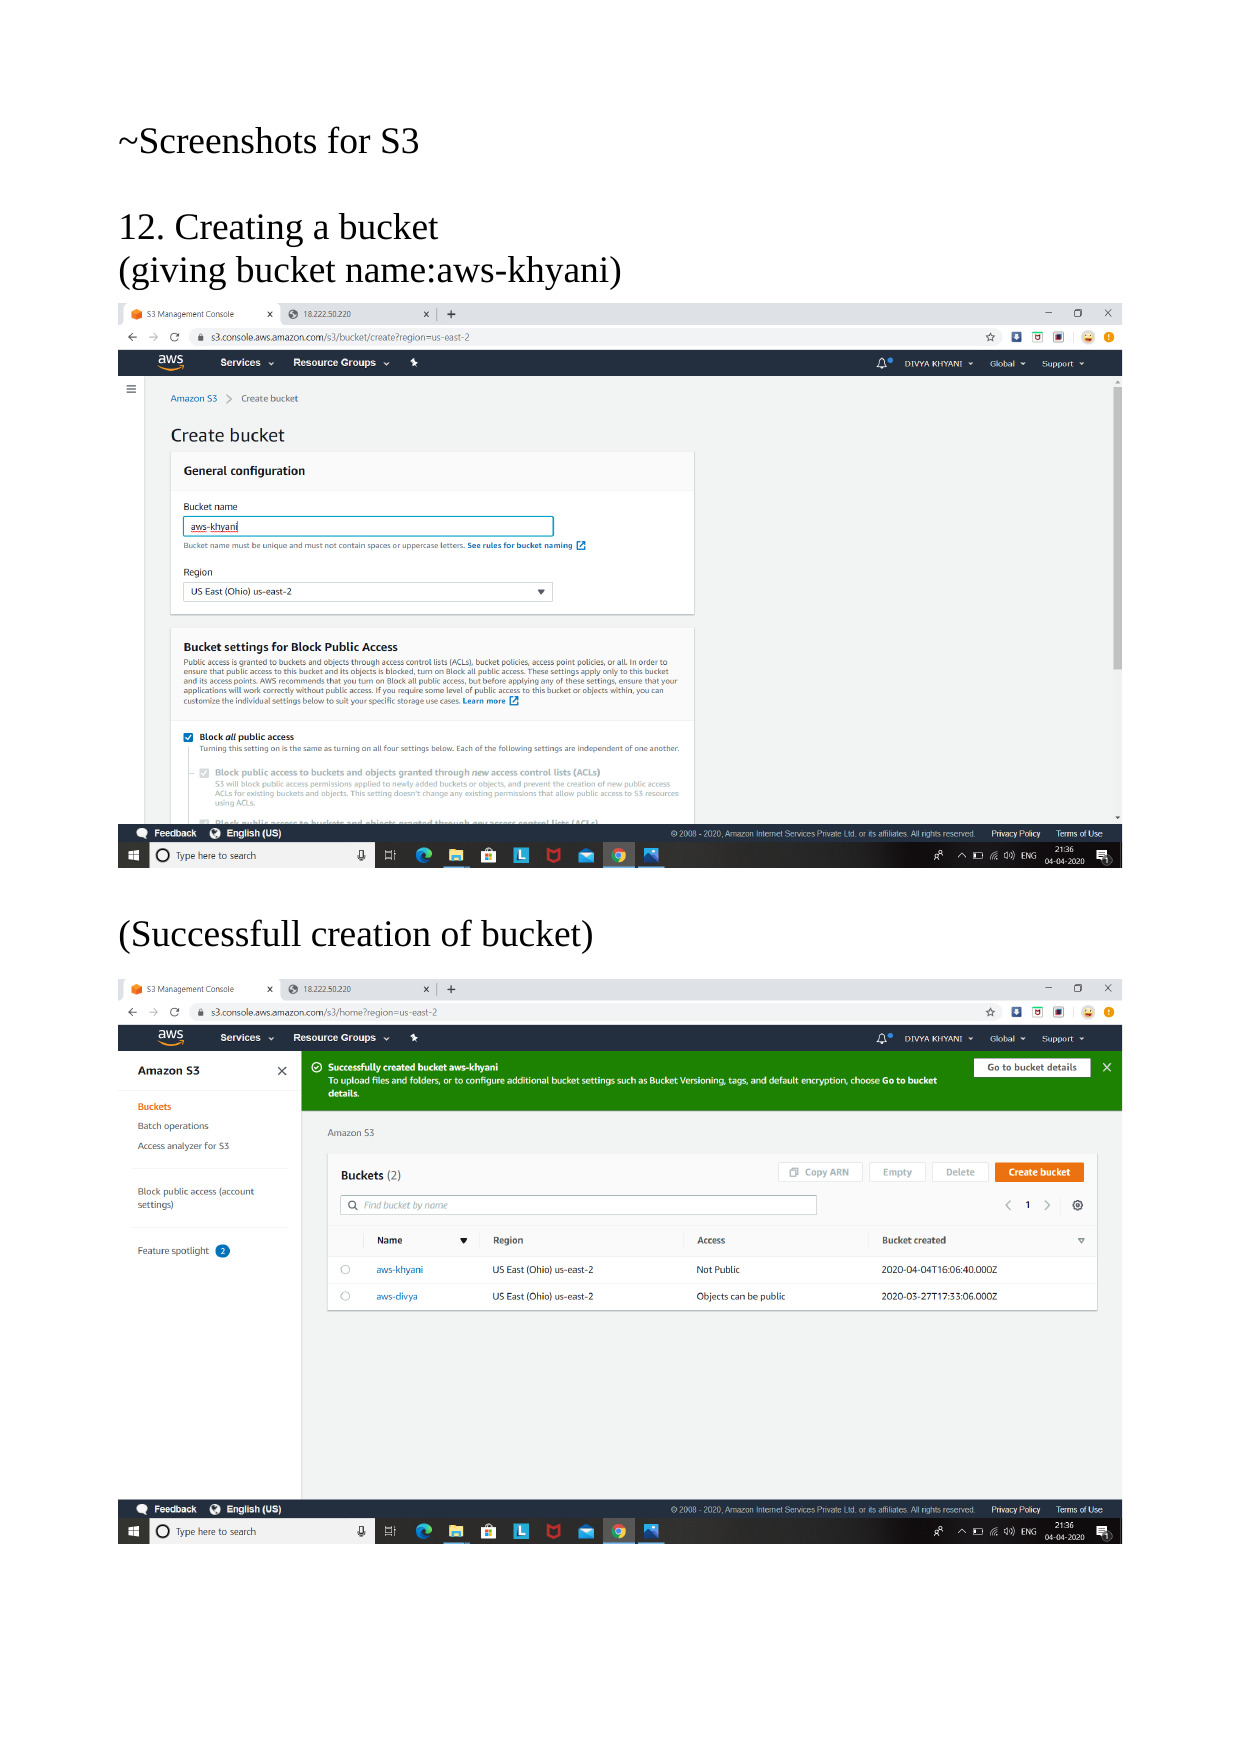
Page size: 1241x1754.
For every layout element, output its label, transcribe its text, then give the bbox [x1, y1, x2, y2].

picture [118, 303, 1123, 868]
text (giving bucket name:aws-khyani) [118, 247, 1122, 291]
picture [118, 979, 1123, 1544]
text ~Screenshots for S3 [118, 118, 1122, 161]
text 12. Creating a bucket [118, 204, 1122, 247]
text (Successfull creation of bucket) [118, 911, 1122, 954]
